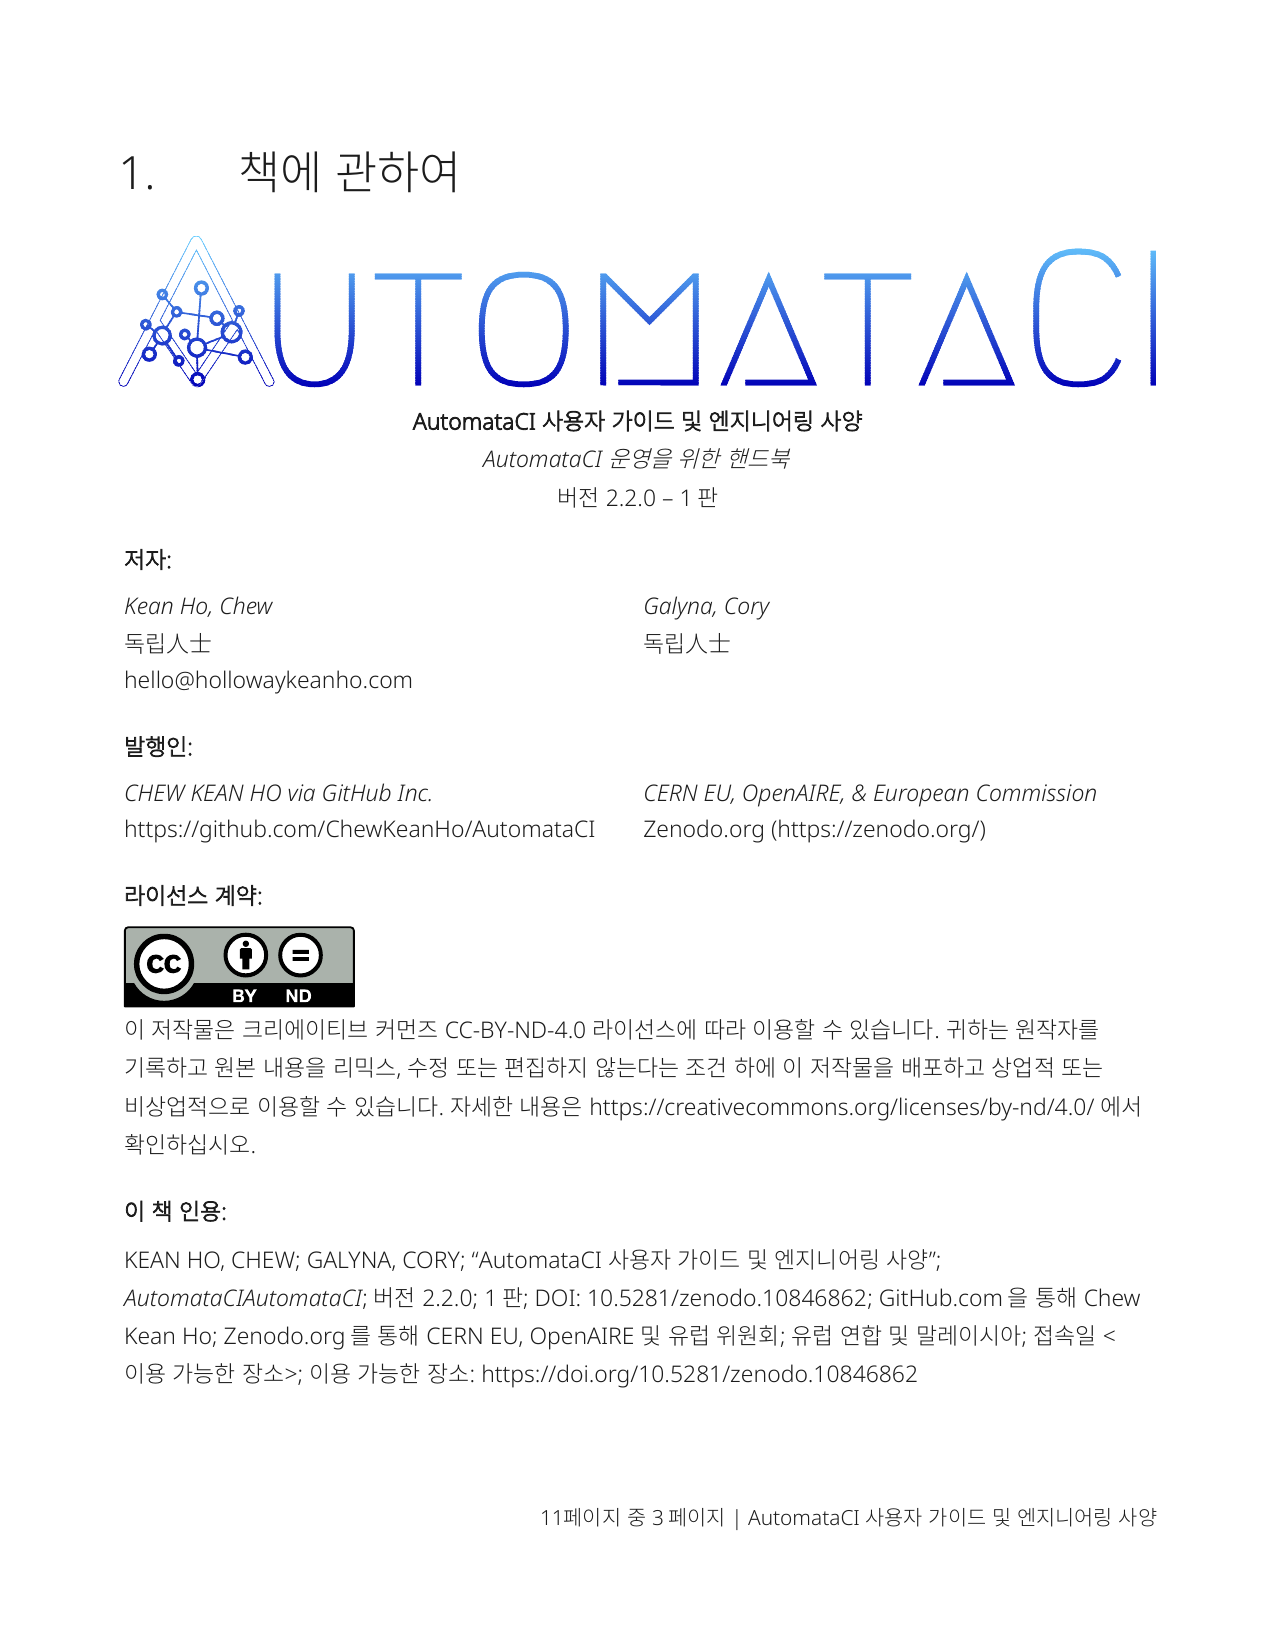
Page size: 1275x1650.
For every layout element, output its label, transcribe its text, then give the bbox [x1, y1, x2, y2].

table_cell 라이선스 계약: [118, 872, 1157, 921]
text AutomataCI 운영을 위한 핸드북 [118, 441, 1157, 475]
table_cell 발행인: [118, 723, 1157, 772]
table_cell [118, 1170, 1157, 1187]
text 버전 2.2.0 – 1판 [118, 480, 1157, 513]
table_cell 이 저작물은 크리에이티브 커먼즈 CC-BY-ND-4.0 라이선스에 따라 이용할 수 있습니다. 귀하는 원작자를 기록하고 원본 내용을 리믹스, 수정 또는 편집하지 않는다는 조건 하에 이 저작물을 배포하고 상업적 또는 비상업적으로 이용할 수 있습니다. 자세한 내용은 https://creativecommons.org/licenses/by-nd/4.0/ 에서 확인하십시오. [118, 921, 1157, 1169]
table_header [118, 518, 1157, 536]
table_cell [118, 705, 1157, 723]
table_cell 이 책 인용: [118, 1188, 1157, 1236]
table_cell CHEW KEAN HO via GitHub Inc. https://github.com/ChewKeanHo/AutomataCI [118, 772, 637, 854]
table_cell [118, 854, 1157, 872]
table_cell KEAN HO, CHEW; GALYNA, CORY; “AutomataCI 사용자 가이드 및 엔지니어링 사양”; AutomataCIAutomataCI; 버전 2.2.0; 1판; DOI: 10.5281/zenodo.10846862; GitHub.com을 통해 Chew Kean Ho; Zenodo.org를 통해 CERN EU, OpenAIRE 및 유럽 위원회; 유럽 연합 및 말레이시아; 접속일 <이용 가능한 장소>; 이용 가능한 장소: https://doi.org/10.5281/zenodo.10846862 [118, 1236, 1157, 1399]
text AutomataCI 사용자 가이드 및 엔지니어링 사양 [118, 403, 1157, 436]
subtitle 책에 관하여 [118, 136, 1157, 203]
table_cell Kean Ho, Chew 독립人士 hello@hollowaykeanho.com [118, 585, 637, 705]
table_cell Galyna, Cory 독립人士 [638, 585, 1157, 705]
table_cell CERN EU, OpenAIRE, & European Commission Zenodo.org (https://zenodo.org/) [638, 772, 1157, 854]
table_cell 저자: [118, 536, 1157, 584]
